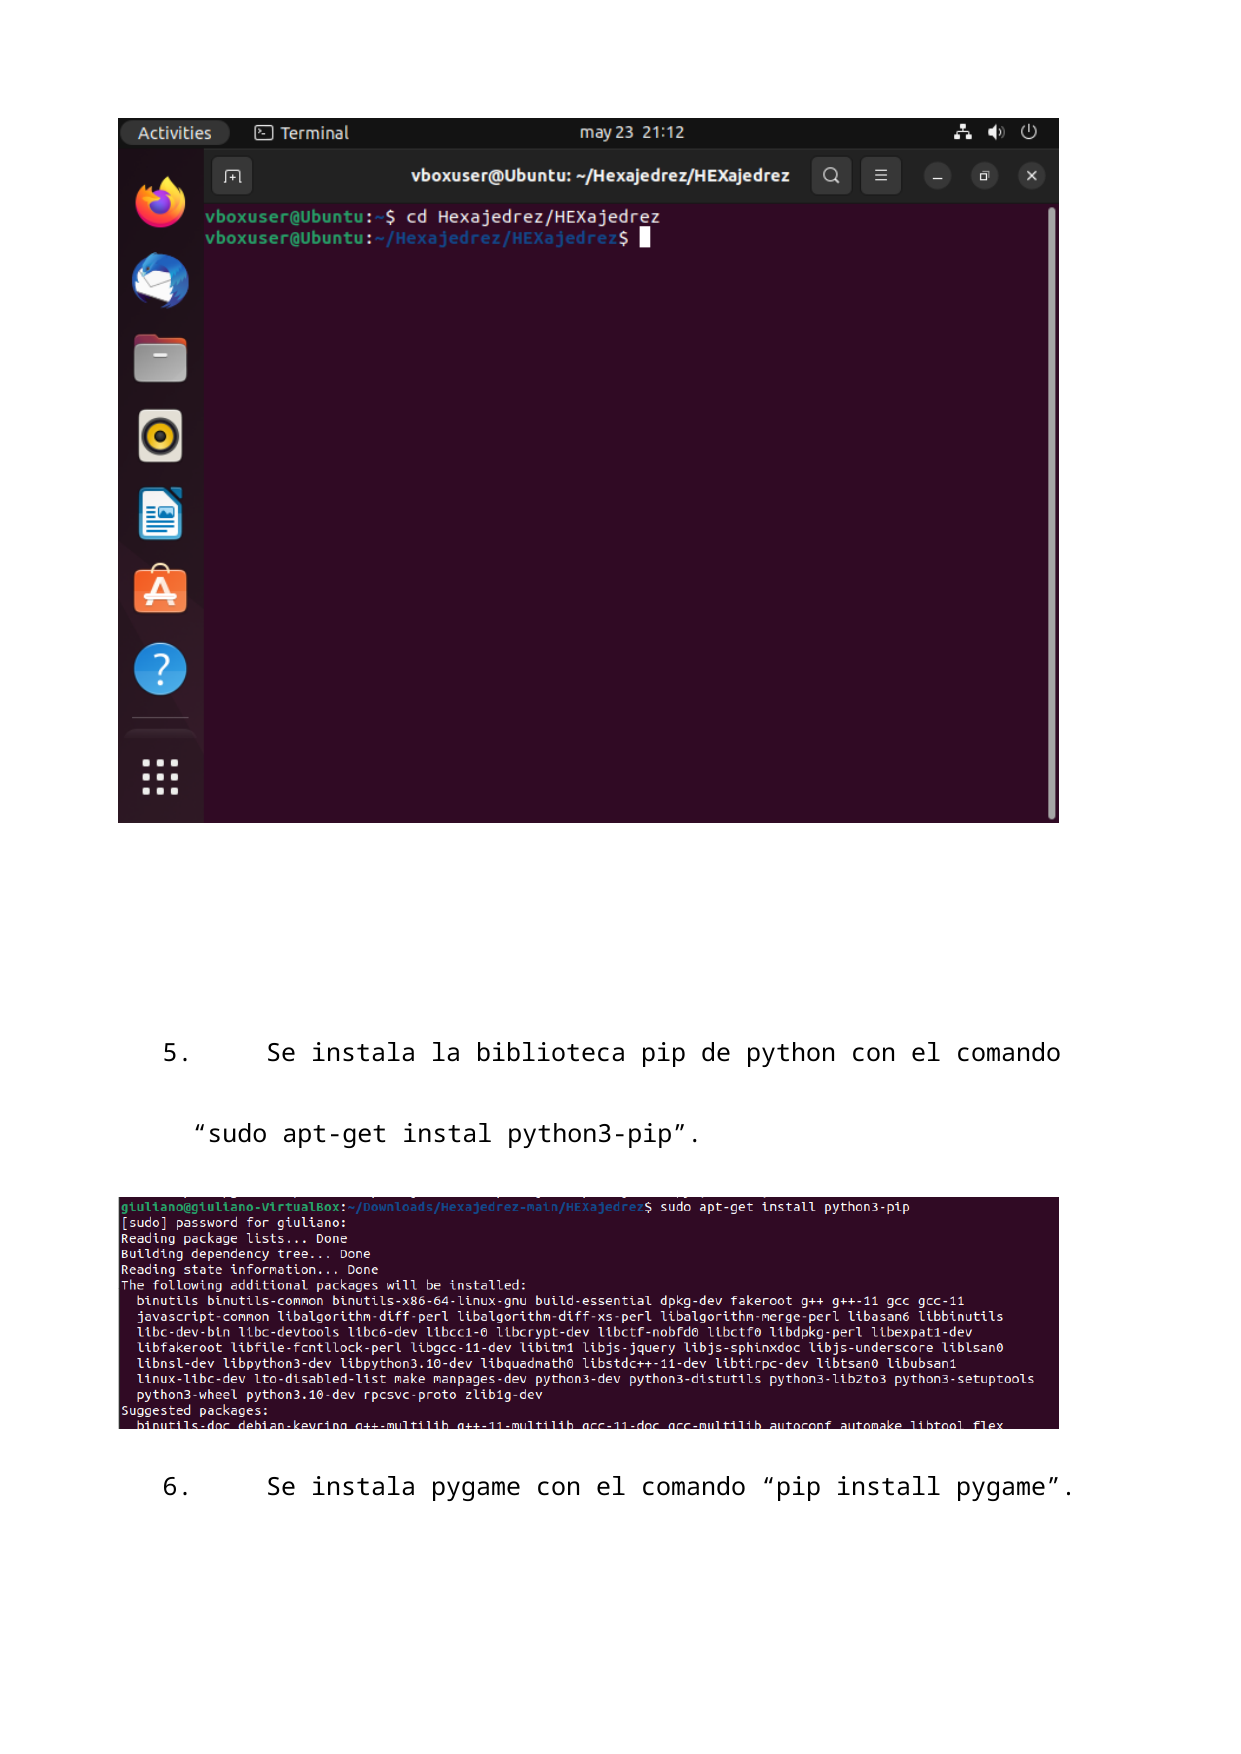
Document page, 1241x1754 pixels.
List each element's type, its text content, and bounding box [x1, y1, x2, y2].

list Se instala la biblioteca pip de python con el comando “sudo apt-get instal python3-pip”. [162, 1034, 1122, 1150]
list Se instala pygame con el comando “pip install pygame”. [162, 1469, 1122, 1503]
